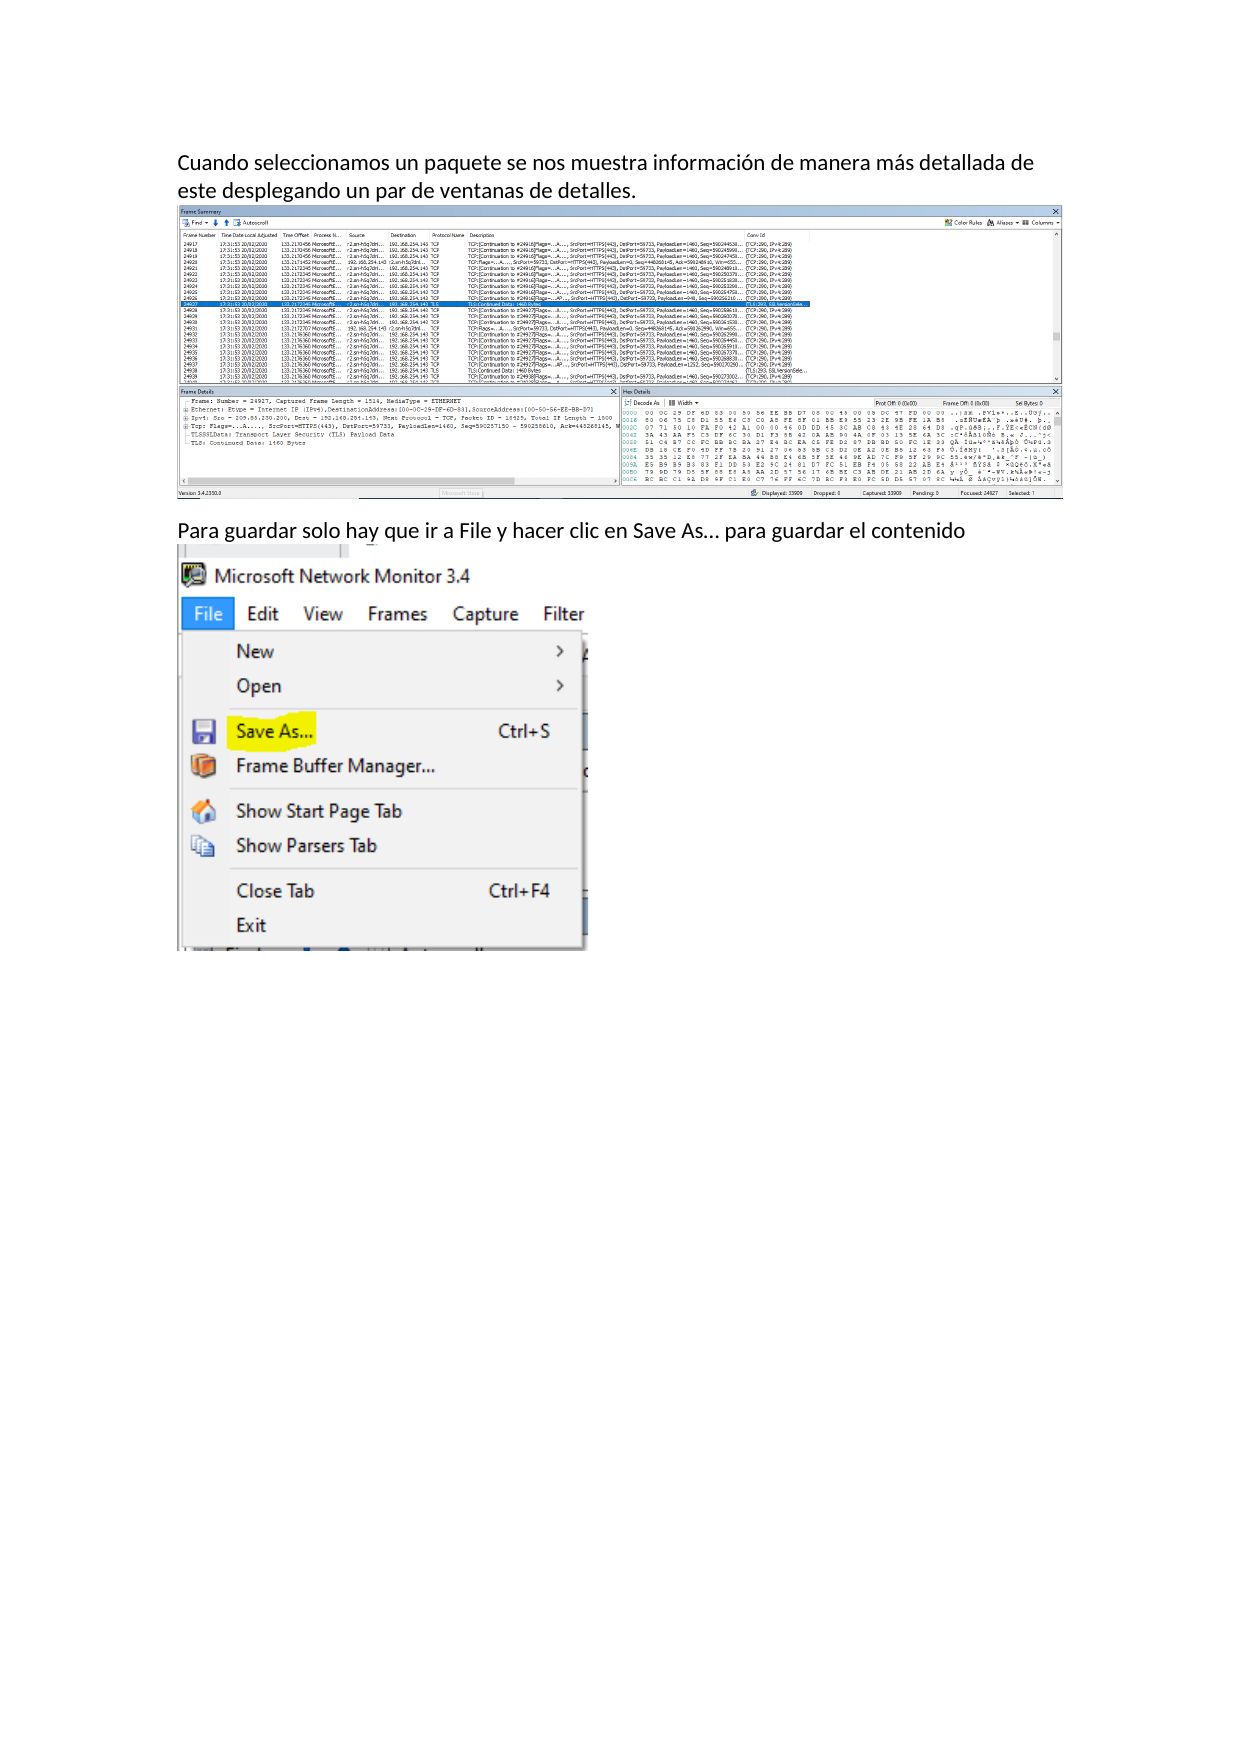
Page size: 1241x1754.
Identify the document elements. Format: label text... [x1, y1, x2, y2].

text Para guardar solo hay que ir a File y hacer clic en Save As… para guardar el contenido [177, 516, 1063, 951]
text Cuando seleccionamos un paquete se nos muestra información de manera más detallada de este desplegando un par de ventanas de detalles. [177, 148, 1063, 205]
